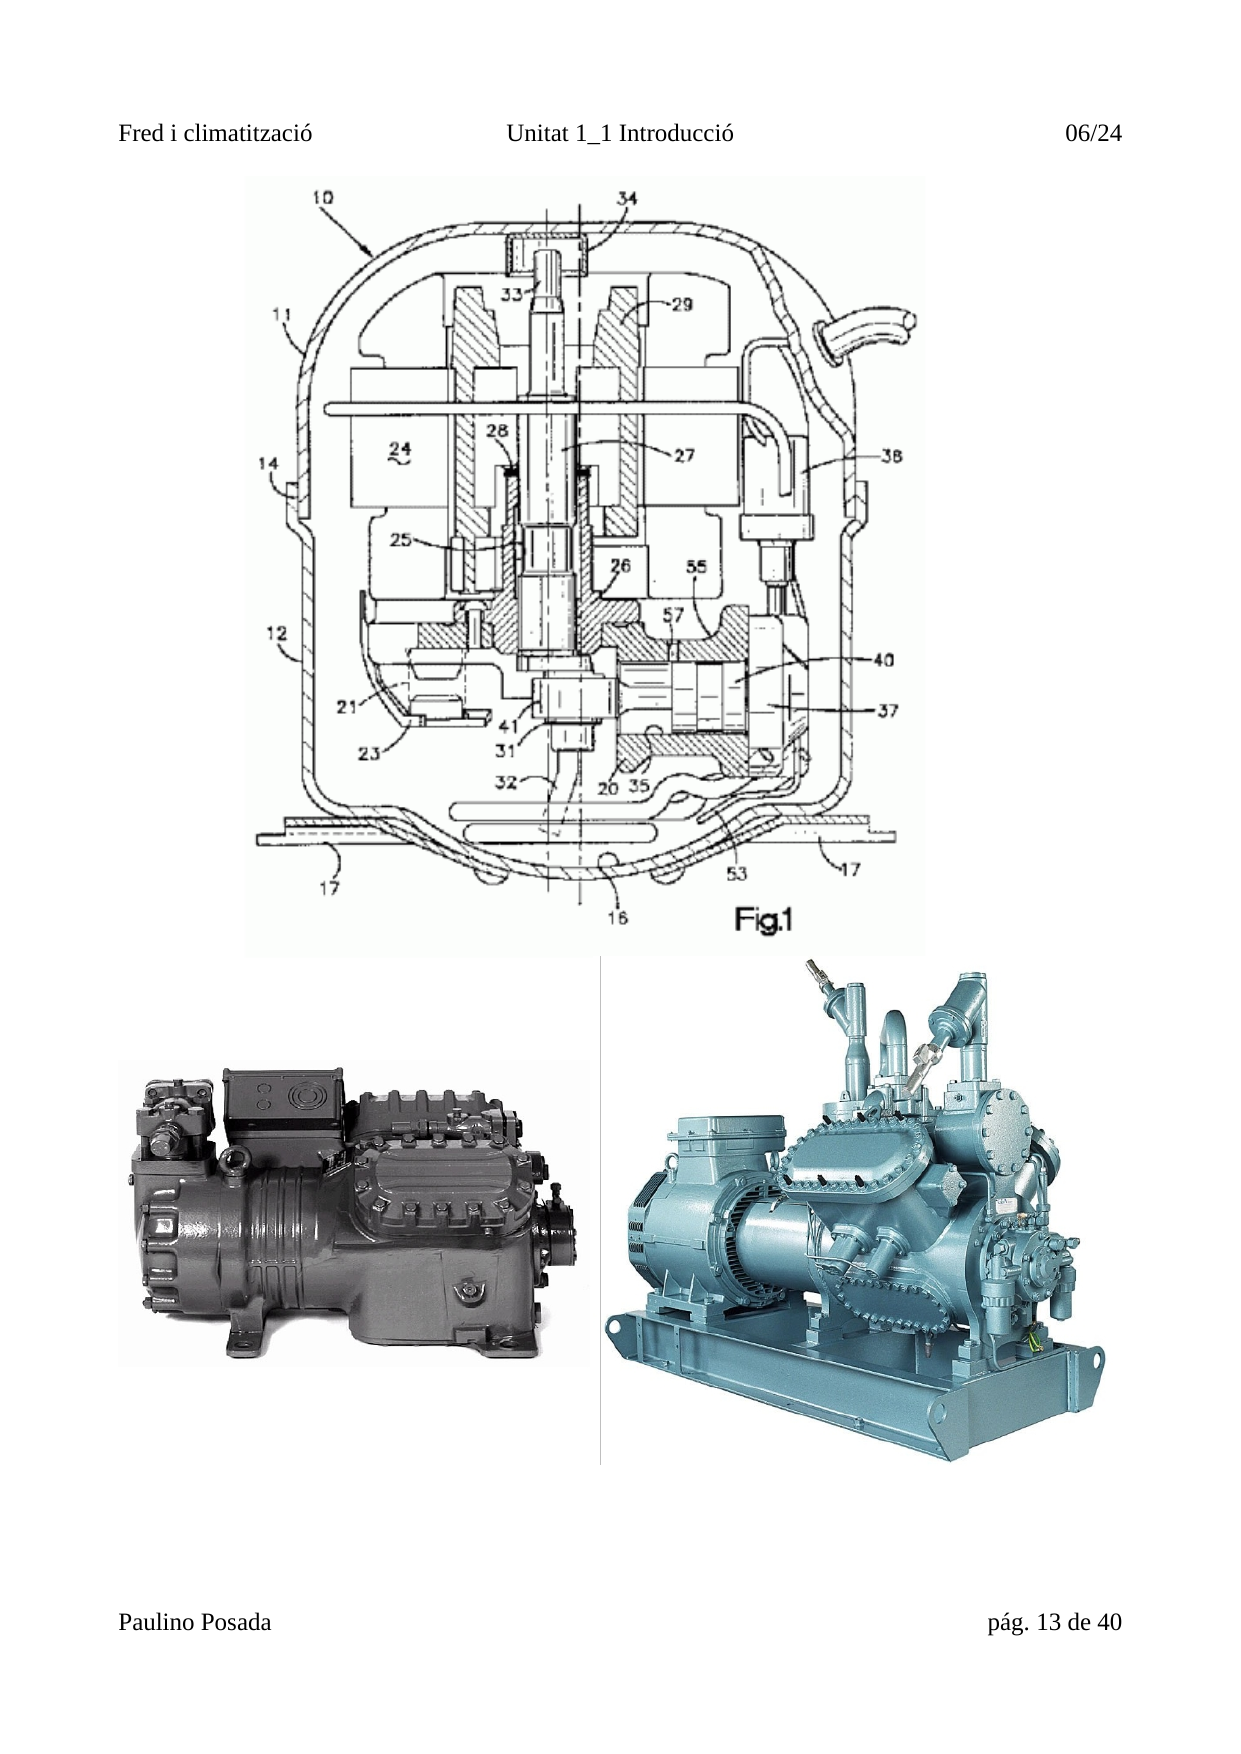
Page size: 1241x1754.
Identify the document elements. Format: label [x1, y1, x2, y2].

picture [233, 176, 1122, 1469]
picture [118, 1060, 592, 1373]
